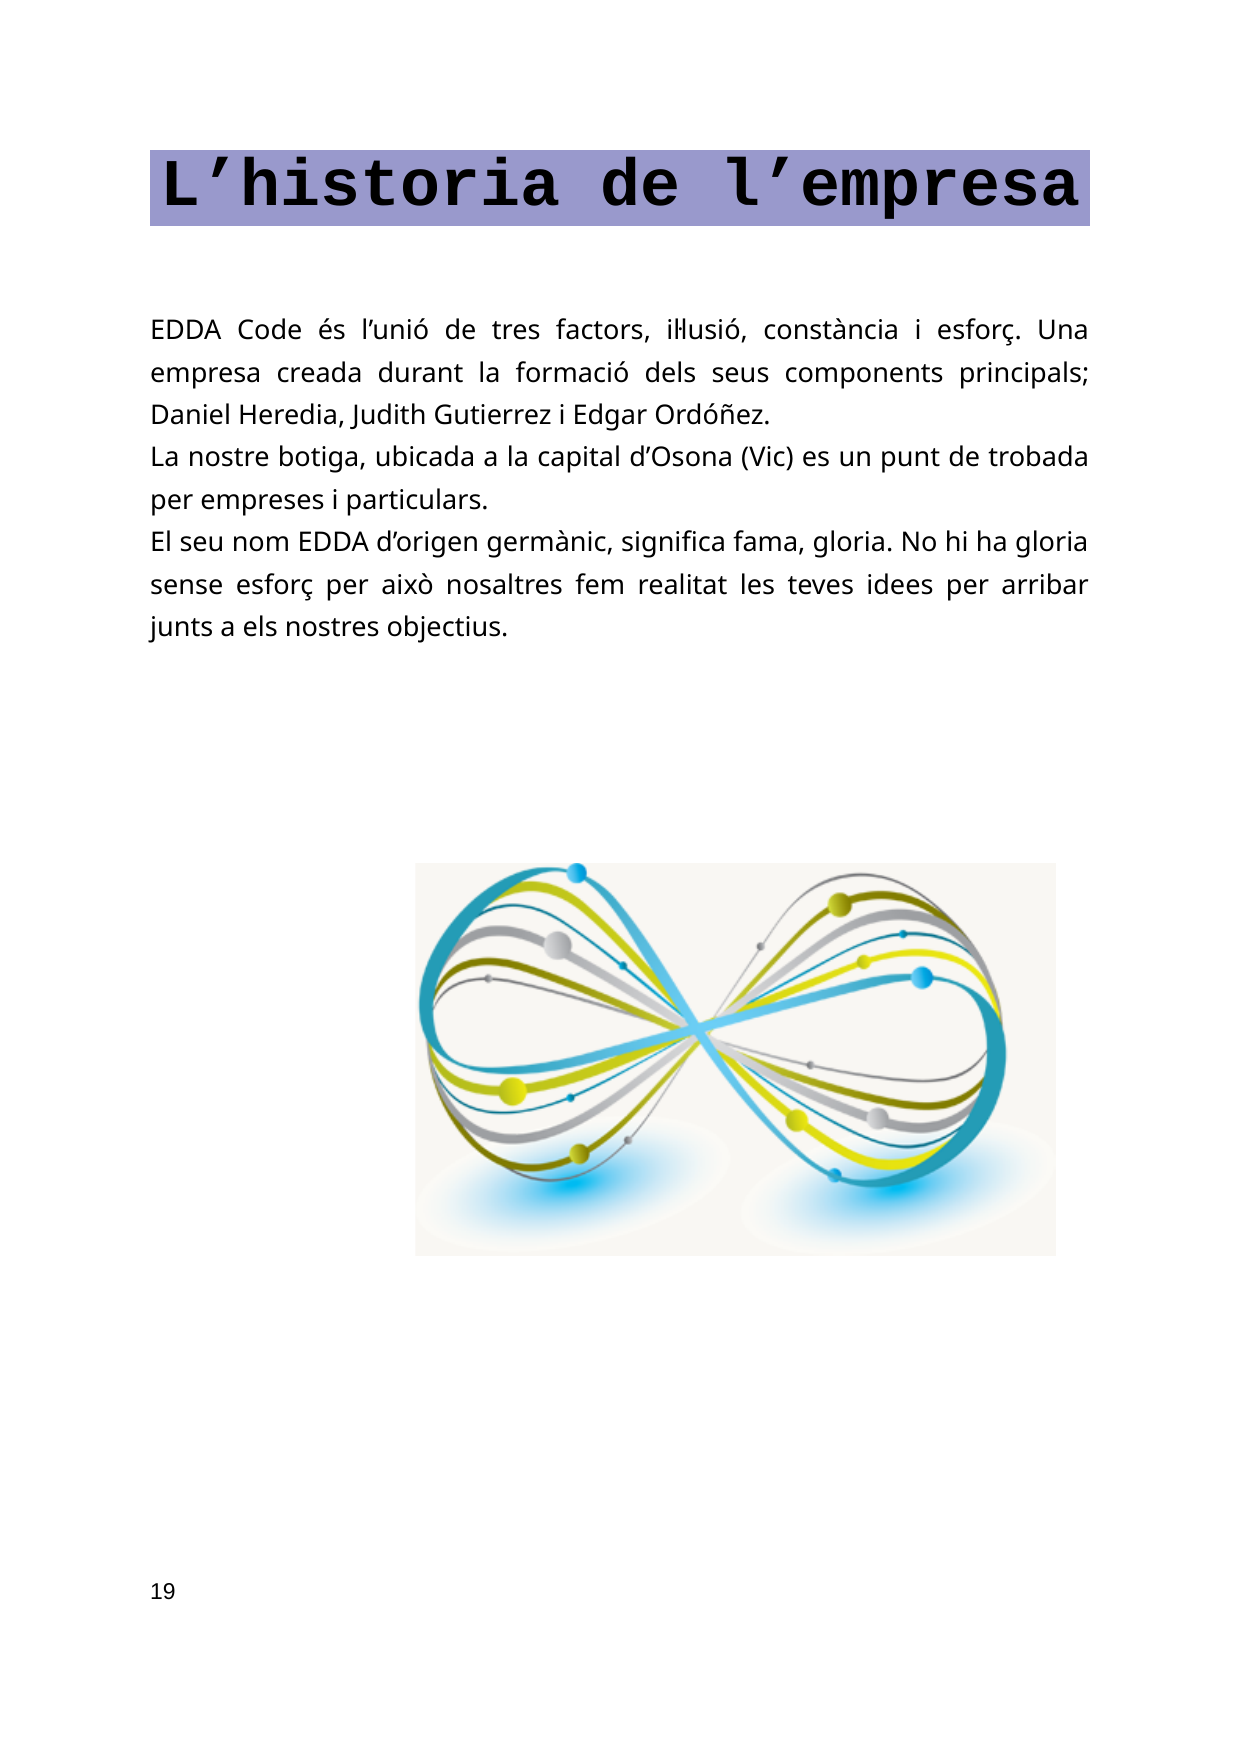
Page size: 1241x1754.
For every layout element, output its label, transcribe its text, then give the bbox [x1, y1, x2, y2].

picture [415, 863, 1056, 1256]
text EDDA Code és l’unió de tres factors, il·lusió, constància i esforç. Una empresa creada durant la formació dels seus components principals; Daniel Heredia, Judith Gutierrez i Edgar Ordóñez. [150, 311, 1090, 432]
text La nostre botiga, ubicada a la capital d’Osona (Vic) es un punt de trobada per empreses i particulars. [150, 438, 1090, 517]
text L’historia de l’empresa [150, 150, 1090, 226]
text El seu nom EDDA d’origen germànic, significa fama, gloria. No hi ha gloria sense esforç per això nosaltres fem realitat les teves idees per arribar junts a els nostres objectius. [150, 523, 1090, 644]
